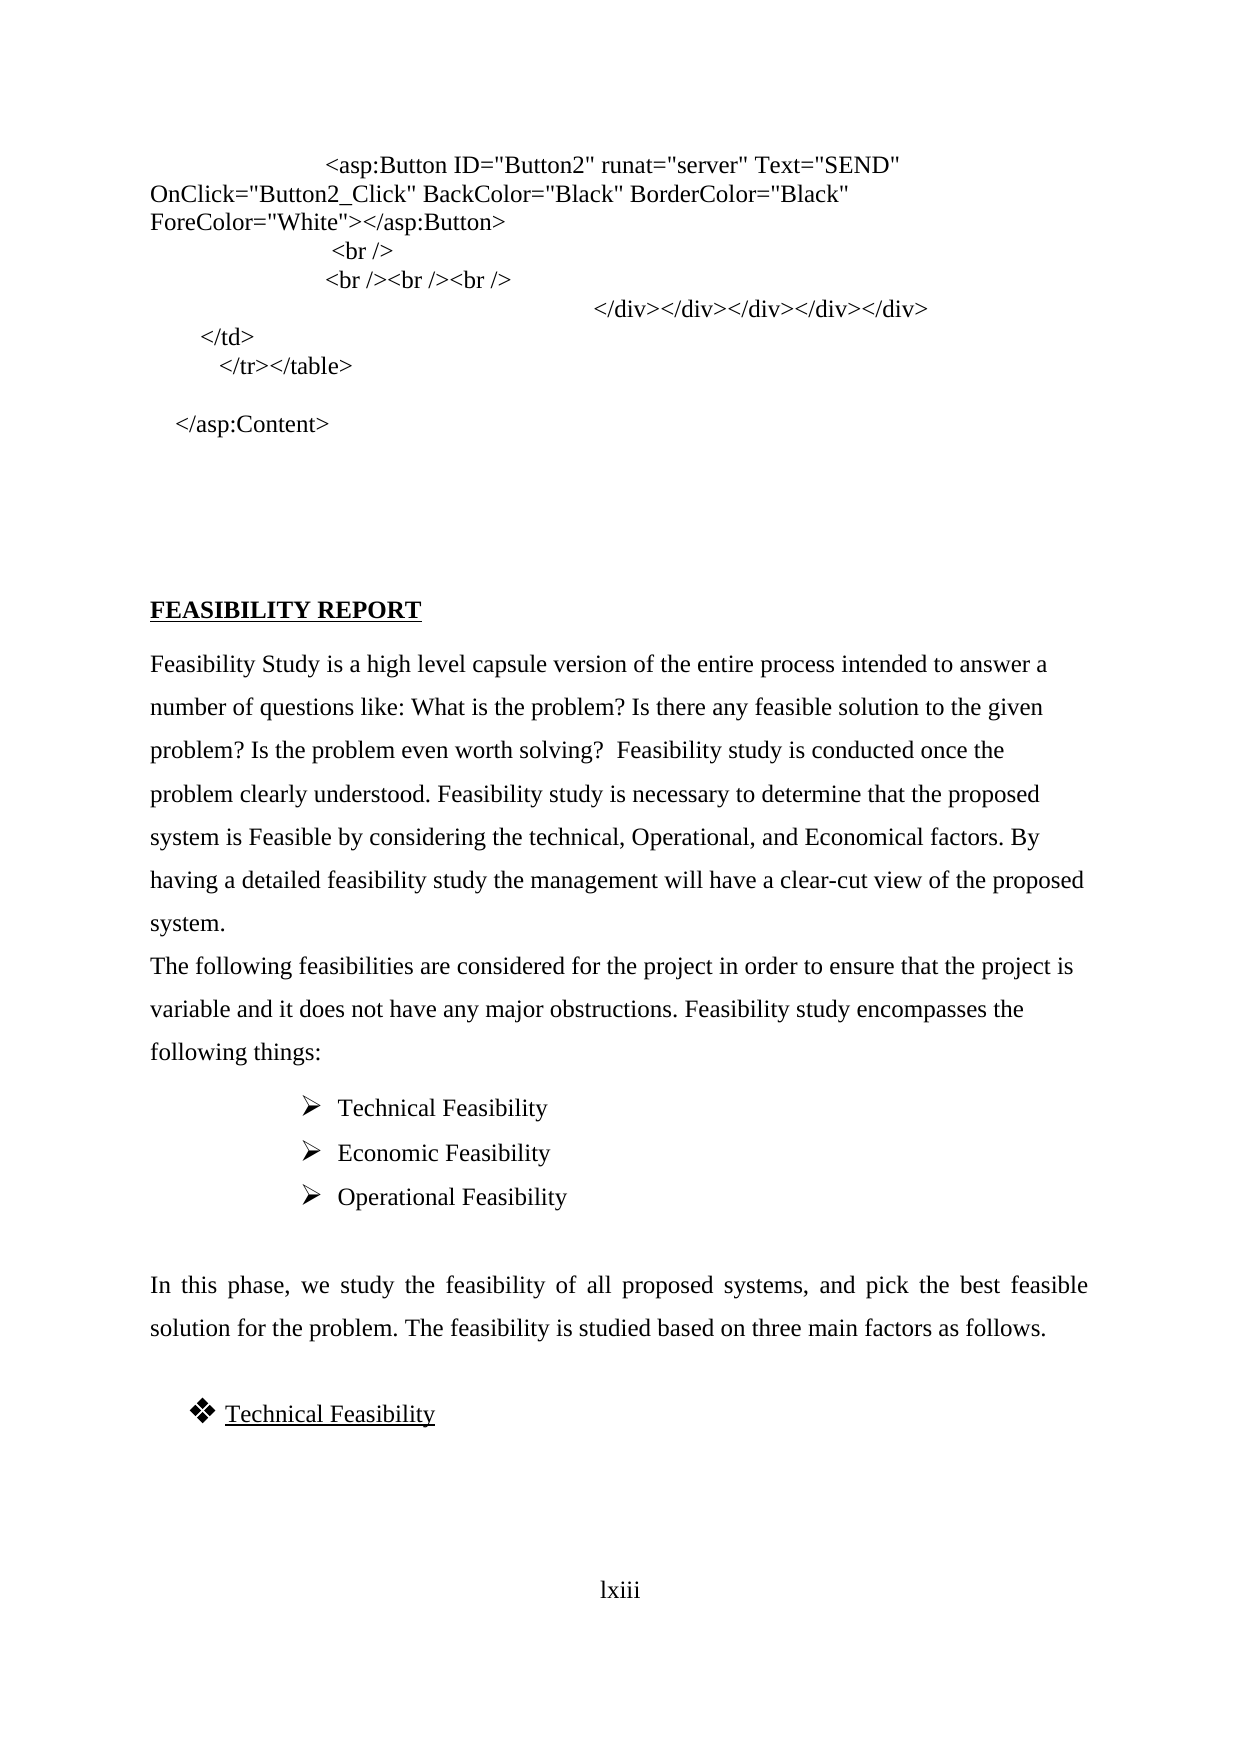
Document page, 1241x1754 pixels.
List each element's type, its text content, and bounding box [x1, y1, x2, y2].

text Feasibility Study is a high level capsule version of the entire process intended to answer a number of questions like: What is the problem? Is there any feasible solution to the given problem? Is the problem even worth solving? Feasibility study is conducted once the problem clearly understood. Feasibility study is necessary to determine that the proposed system is Feasible by considering the technical, Operational, and Economical factors. By having a detailed feasibility study the management will have a clear-cut view of the proposed system. [150, 649, 1090, 937]
text <asp:Button ID="Button2" runat="server" Text="SEND" OnClick="Button2_Click" BackColor="Black" BorderColor="Black" ForeColor="White"></asp:Button> [150, 150, 1090, 236]
list Operational Feasibility [300, 1182, 1090, 1212]
text </div></div></div></div></div> [150, 294, 1090, 322]
text FEASIBILITY REPORT [150, 596, 1090, 624]
text <br /><br /><br /> [150, 265, 1090, 294]
list Economic Feasibility [300, 1138, 1090, 1167]
text </tr></table> [150, 351, 1090, 380]
list Technical Feasibility [187, 1399, 1090, 1429]
list Technical Feasibility [300, 1093, 1090, 1123]
text In this phase, we study the feasibility of all proposed systems, and pick the best feasible solution for the problem. The feasibility is studied based on three main factors as follows. [150, 1270, 1090, 1342]
text </asp:Content> [150, 409, 1090, 437]
text <br /> [150, 236, 1090, 265]
text The following feasibilities are considered for the project in order to ensure that the project is variable and it does not have any major obstructions. Feasibility study encompasses the following things: [150, 951, 1090, 1066]
text </td> [150, 322, 1090, 351]
